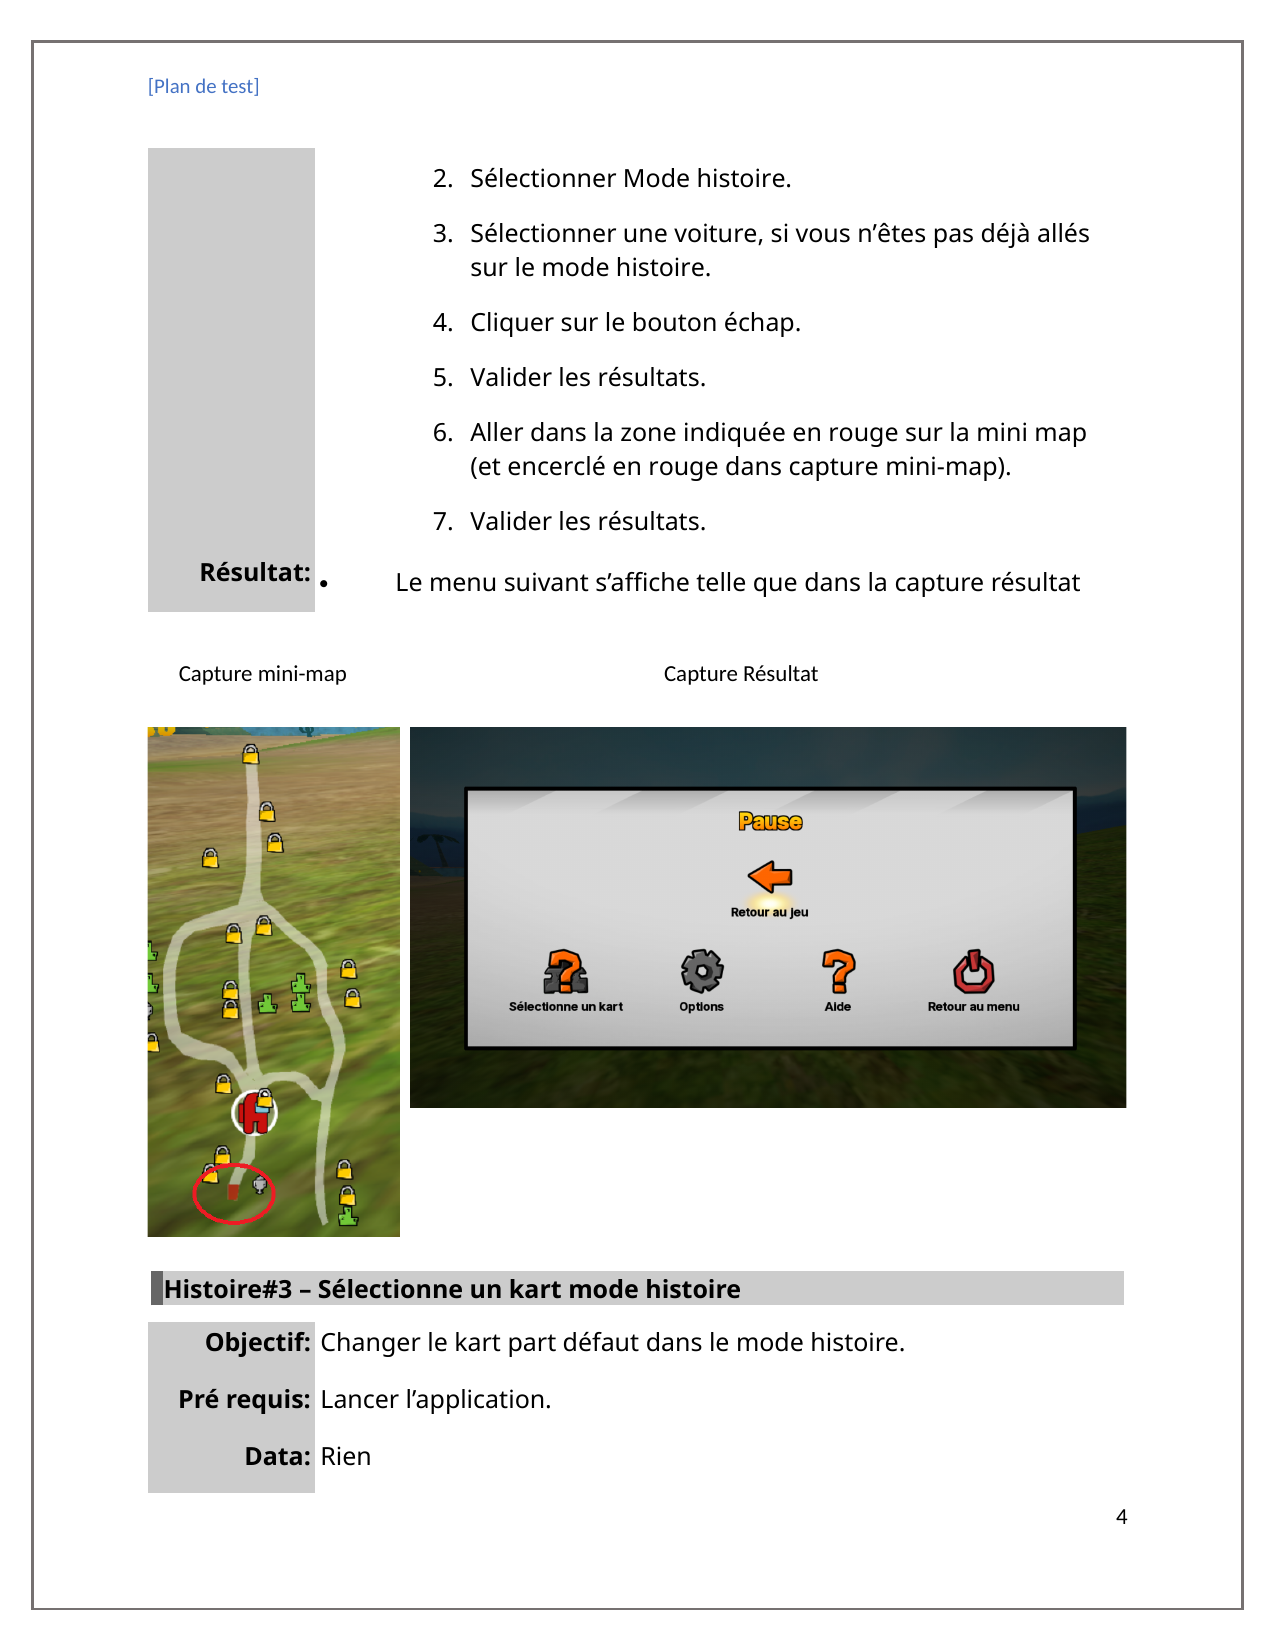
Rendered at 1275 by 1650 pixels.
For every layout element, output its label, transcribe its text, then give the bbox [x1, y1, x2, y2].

subtitle Histoire#3 – Sélectionne un kart mode histoire [163, 1271, 1124, 1305]
table_cell Data: [148, 1436, 315, 1493]
table_header Objectif: [148, 1322, 315, 1379]
table_cell Pré requis: [148, 1379, 315, 1436]
table_cell [148, 148, 315, 551]
text Capture mini-map Capture Résultat [148, 659, 1127, 687]
table_header Changer le kart part défaut dans le mode histoire. [315, 1322, 1127, 1379]
table_cell Résultat: [148, 551, 315, 612]
table_cell Le menu suivant s’affiche telle que dans la capture résultat [315, 551, 1127, 612]
table_cell Lancer l’application. Sélectionner Mode histoire. Sélectionner une voiture, si vous n’êtes pas déjà allés sur le mode histoire. Cliquer sur le bouton échap. Valider les résultats. Aller dans la zone indiquée en rouge sur la mini map (et encerclé en rouge dans capture mini-map). Valider les résultats. [315, 148, 1127, 551]
table_cell Lancer l’application. [315, 1379, 1127, 1436]
table_cell Rien [315, 1436, 1127, 1493]
